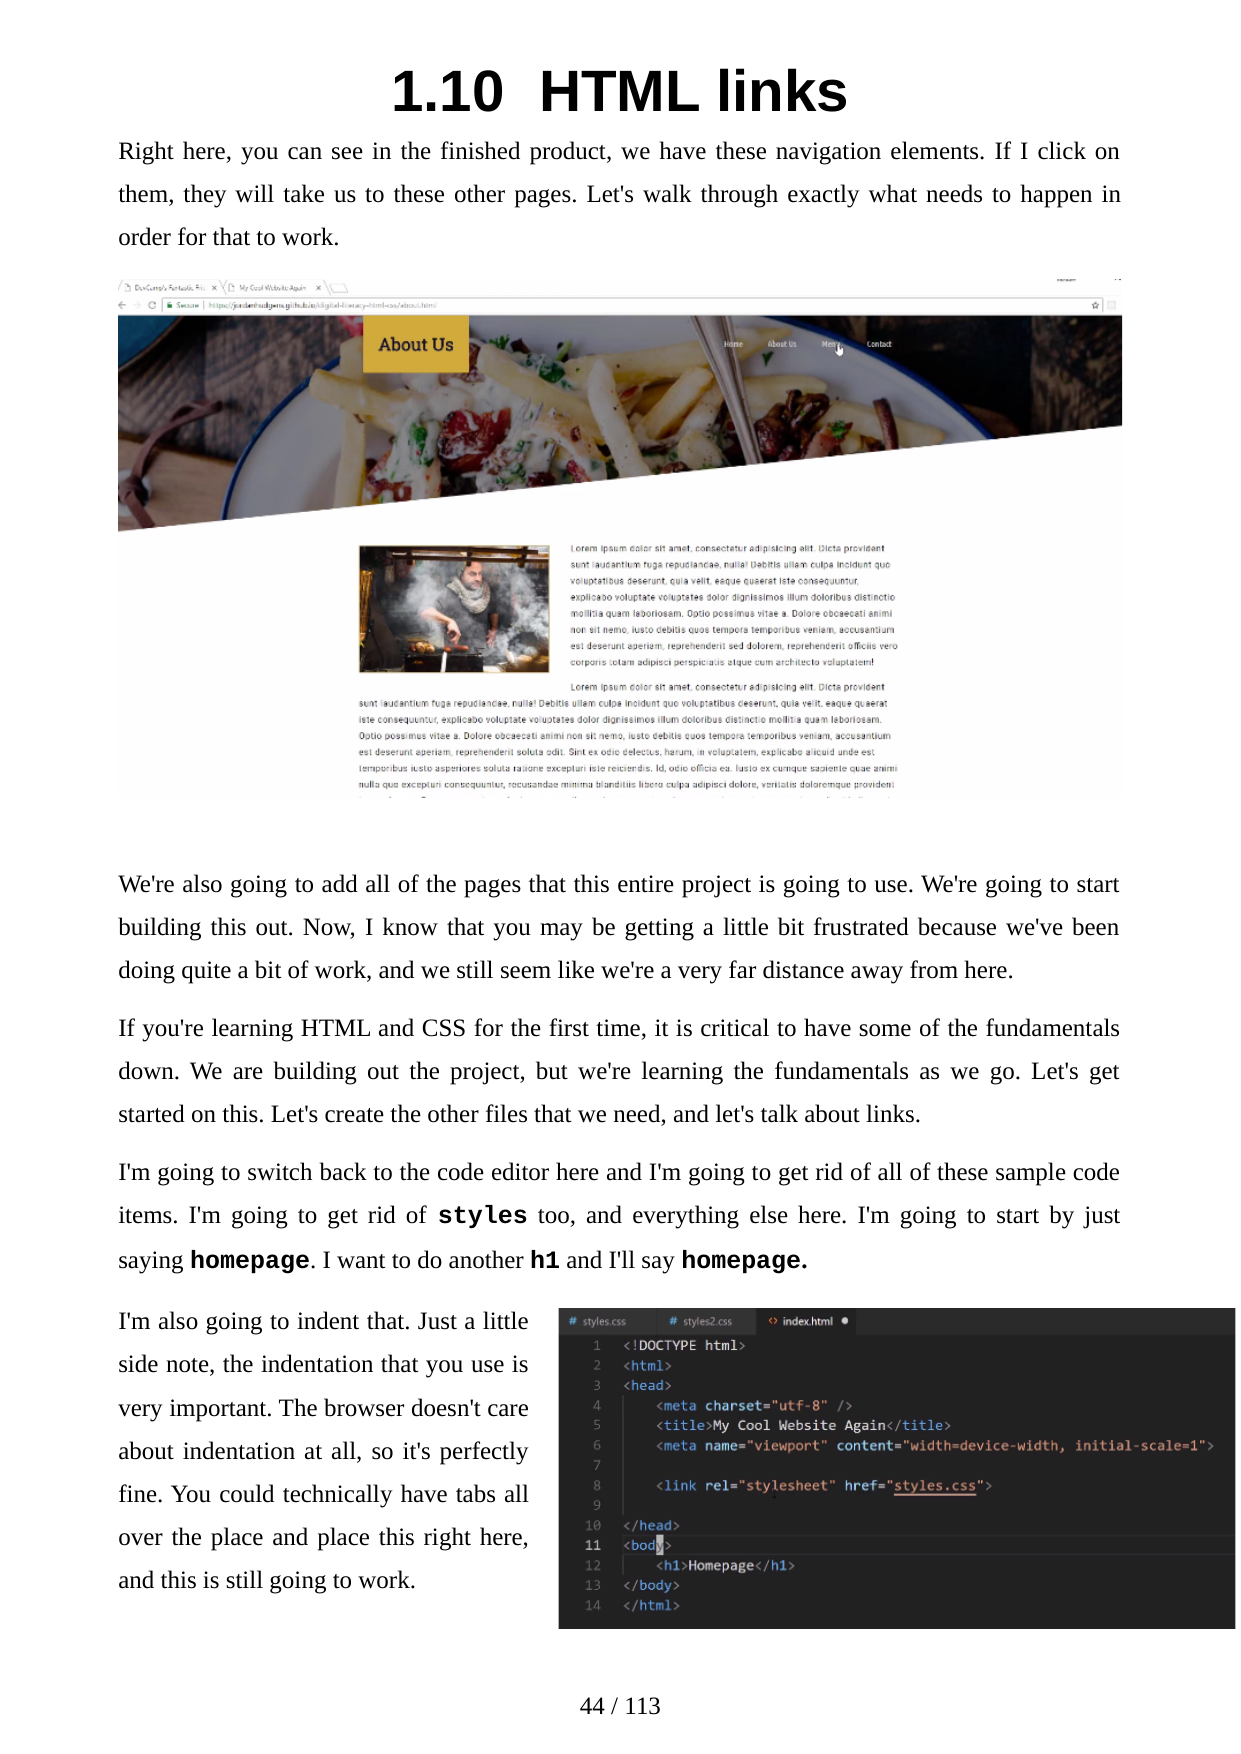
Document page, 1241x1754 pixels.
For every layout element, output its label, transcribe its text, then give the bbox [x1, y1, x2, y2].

text I'm also going to indent that. Just a little side note, the indentation that you use is very important. The browser doesn't care about indentation at all, so it's perfectly fine. You could technically have tabs all over the place and place this right here, and this is still going to work. [118, 1306, 1122, 1594]
text We're also going to add all of the pages that this entire project is going to use. We're going to start building this out. Now, I know that you may be getting a little bit frustrated because we've been doing quite a bit of work, and we still seem like we're a very far distance away from here. [118, 869, 1122, 984]
title 1.10 HTML links [118, 56, 1122, 123]
picture [118, 279, 1123, 798]
text I'm going to switch back to the code editor here and I'm going to get rid of all of these sample code items. I'm going to get rid of styles too, and everything else here. I'm going to start by just saying homepage. I want to do another h1 and I'll say homepage. [118, 1157, 1122, 1276]
picture [558, 1308, 1236, 1629]
text Right here, you can see in the finished product, we have these navigation elements. If I click on them, they will take us to these other pages. Let's walk through exactly what needs to happen in order for that to work. [118, 136, 1122, 251]
text If you're learning HTML and CSS for the first time, it is critical to have some of the fundamentals down. We are building out the project, but we're learning the fundamentals as we go. Let's get started on this. Let's create the other files that we need, and let's talk about links. [118, 1013, 1122, 1128]
